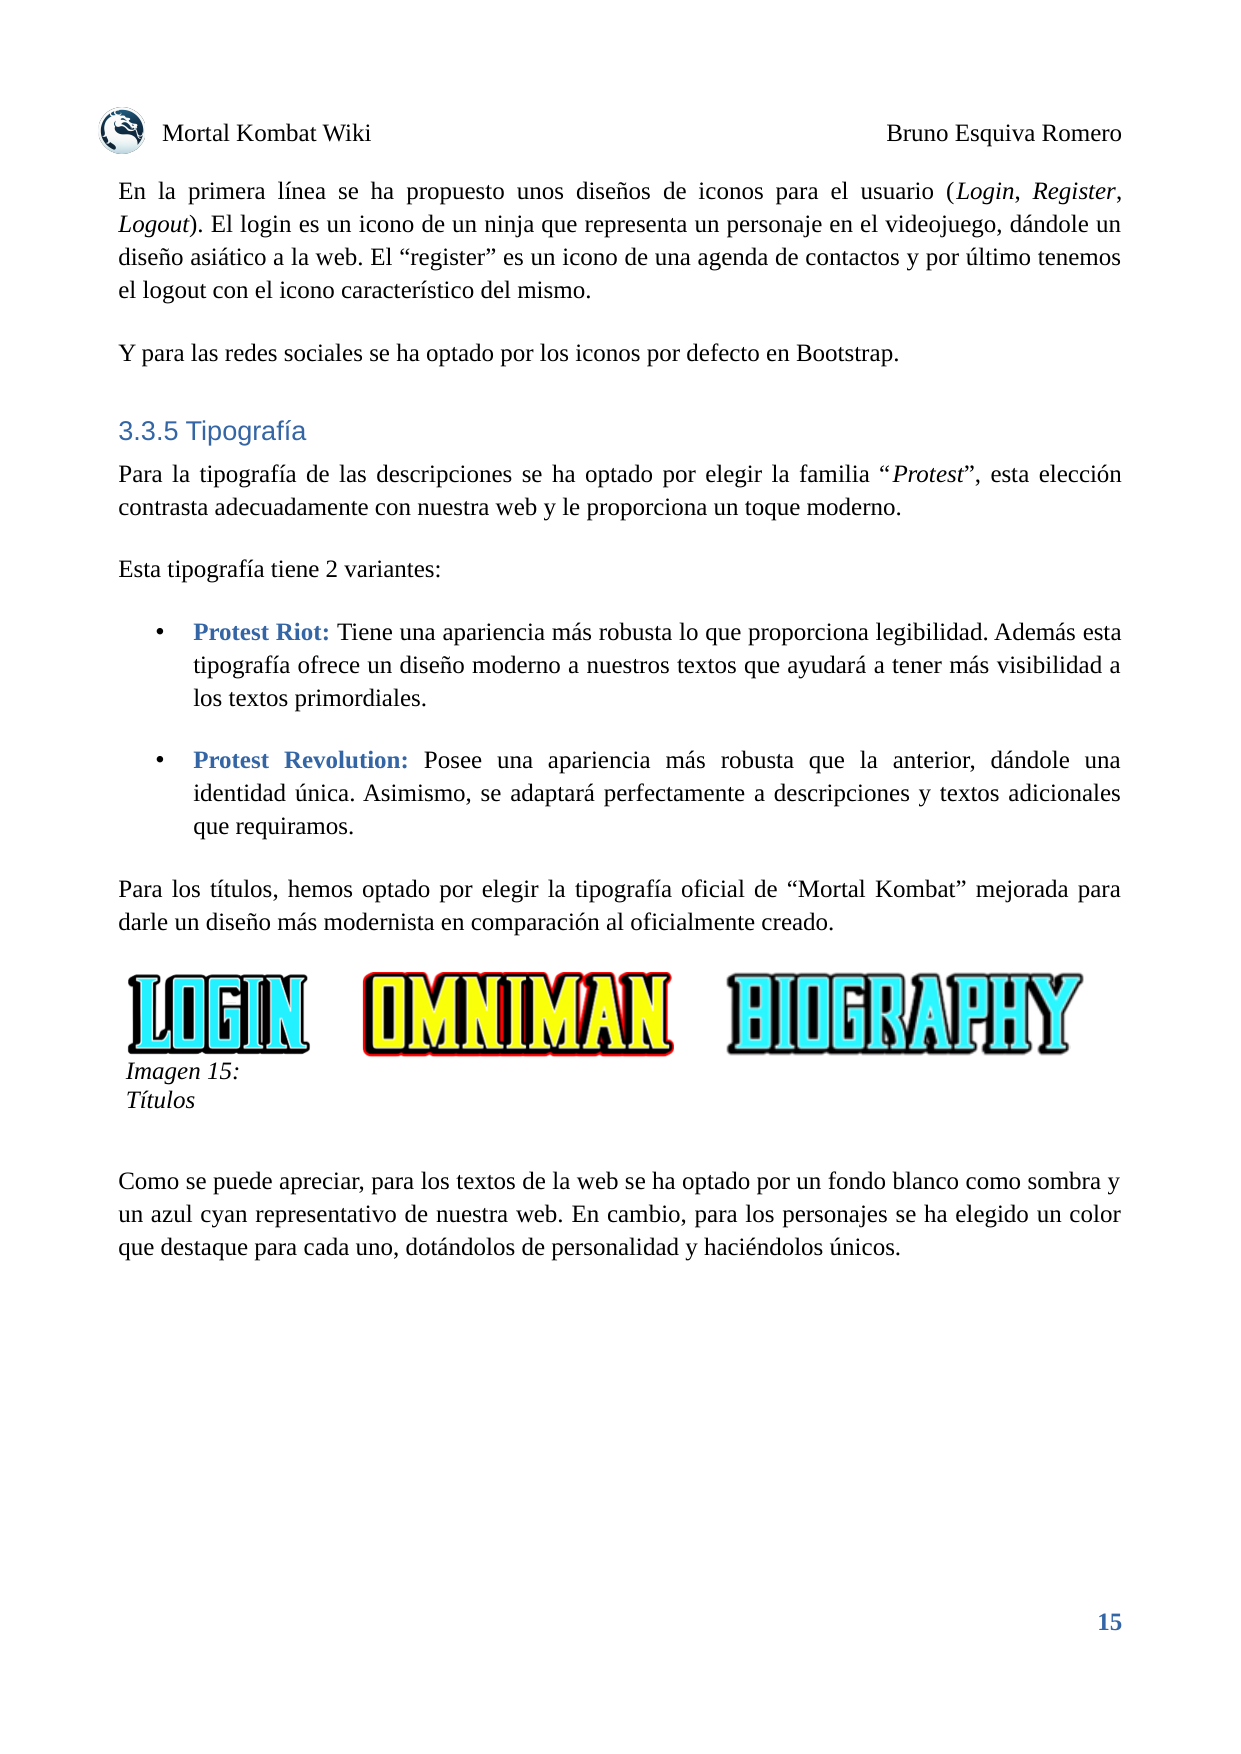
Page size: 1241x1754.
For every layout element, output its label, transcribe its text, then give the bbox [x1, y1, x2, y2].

list Protest Riot: Tiene una apariencia más robusta lo que proporciona legibilidad. Además esta tipografía ofrece un diseño moderno a nuestros textos que ayudará a tener más visibilidad a los textos primordiales. [156, 617, 1122, 712]
text En la primera línea se ha propuesto unos diseños de iconos para el usuario (Login, Register, Logout). El login es un icono de un ninja que representa un personaje en el videojuego, dándole un diseño asiático a la web. El “register” es un icono de una agenda de contactos y por último tenemos el logout con el icono característico del mismo. [118, 176, 1122, 304]
subtitle 3.3.5 Tipografía [118, 415, 1122, 446]
text Como se puede apreciar, para los textos de la web se ha optado por un fondo blanco como sombra y un azul cyan representativo de nuestra web. En cambio, para los personajes se ha elegido un color que destaque para cada uno, dotándolos de personalidad y haciéndolos únicos. [118, 1166, 1122, 1261]
picture [125, 972, 312, 1057]
picture [98, 107, 145, 154]
text Y para las redes sociales se ha optado por los iconos por defecto en Bootstrap. [118, 338, 1122, 367]
picture [362, 972, 674, 1057]
text Esta tipografía tiene 2 variantes: [118, 554, 1122, 583]
text Para los títulos, hemos optado por elegir la tipografía oficial de “Mortal Kombat” mejorada para darle un diseño más modernista en comparación al oficialmente creado. [118, 874, 1122, 936]
text Imagen 15: Títulos [126, 1057, 312, 1114]
picture [724, 972, 1084, 1057]
text Para la tipografía de las descripciones se ha optado por elegir la familia “Protest”, esta elección contrasta adecuadamente con nuestra web y le proporciona un toque moderno. [118, 459, 1122, 521]
list Protest Revolution: Posee una apariencia más robusta que la anterior, dándole una identidad única. Asimismo, se adaptará perfectamente a descripciones y textos adicionales que requiramos. [156, 745, 1122, 840]
